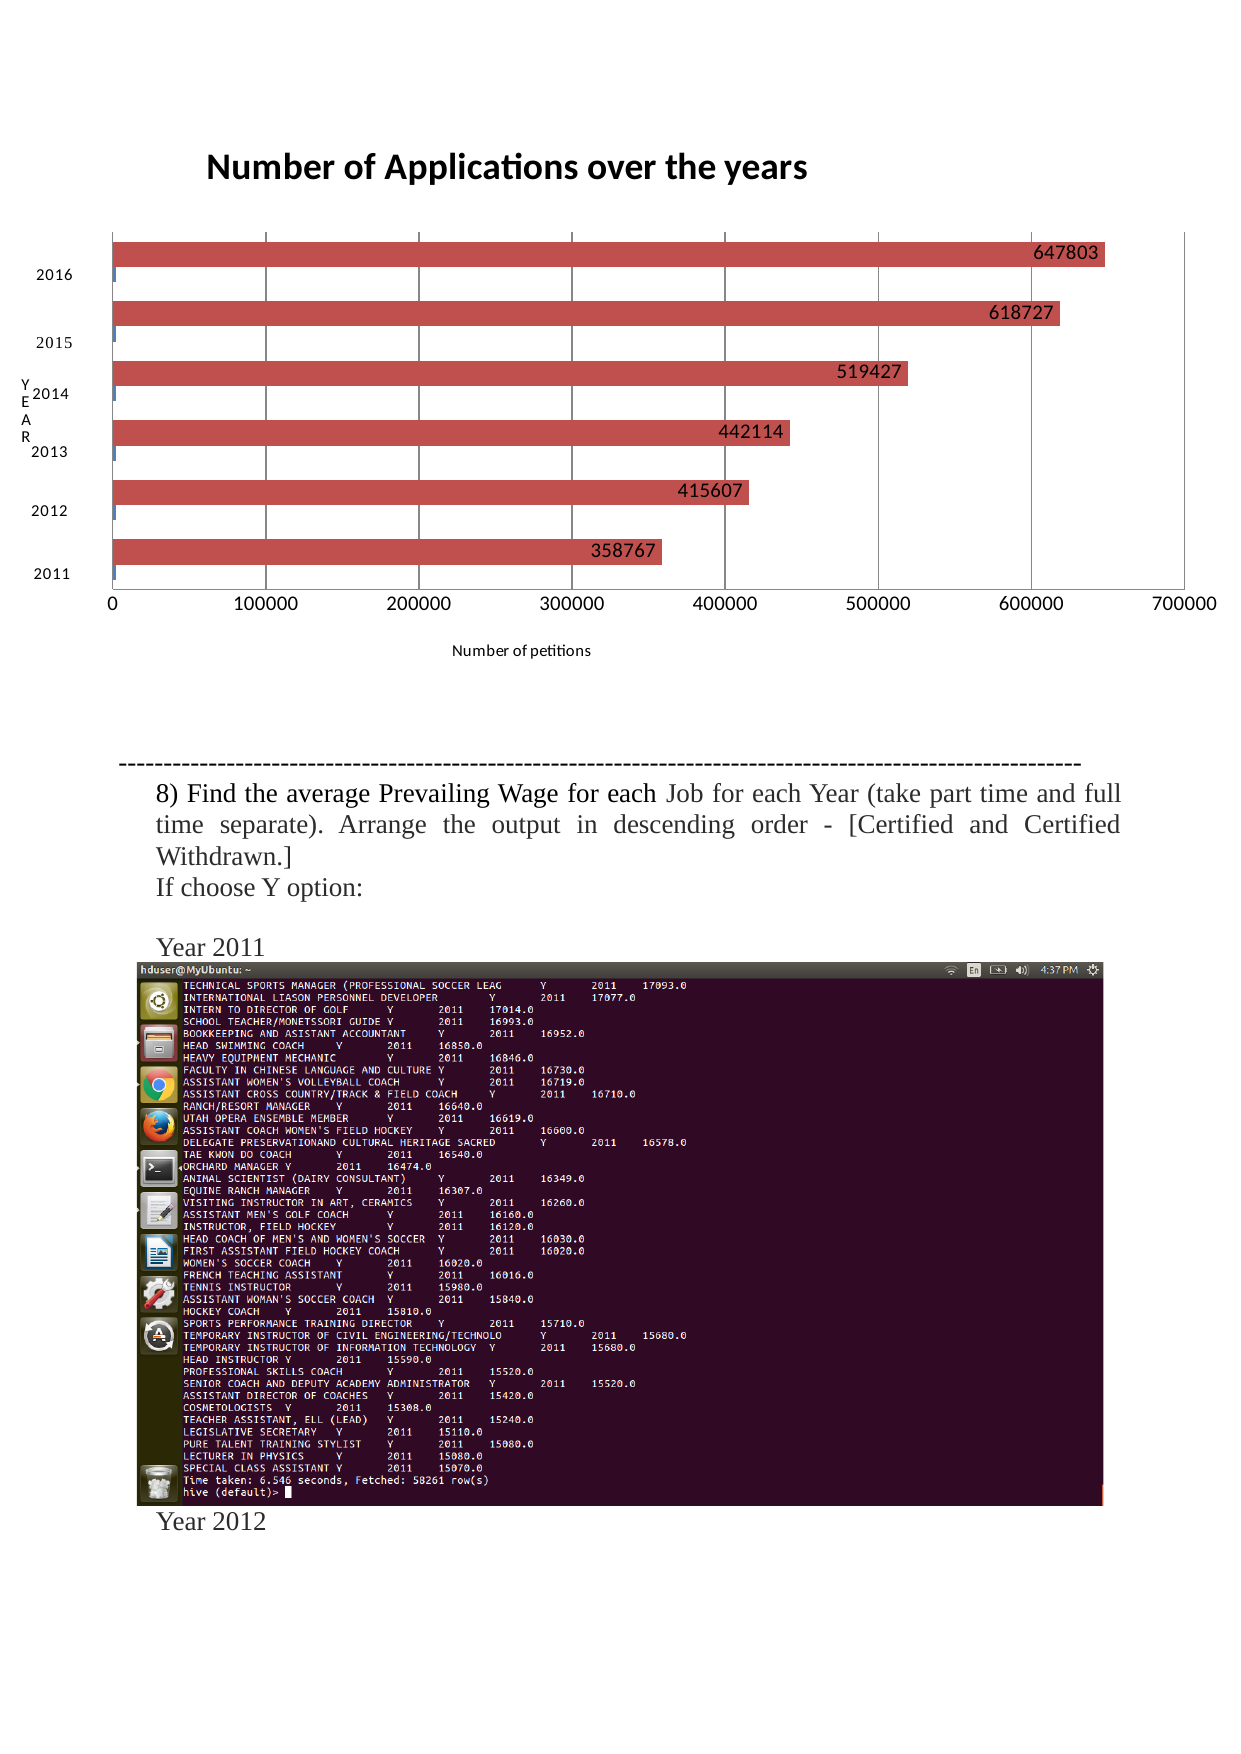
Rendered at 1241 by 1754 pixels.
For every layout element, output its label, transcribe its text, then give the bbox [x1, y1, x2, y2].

text Year 2012 [156, 1211, 1122, 1536]
text ----------------------------------------------------------------------------------------------------------- [118, 746, 1122, 777]
text If choose Y option: [156, 871, 1122, 902]
text 8) Find the average Prevailing Wage for each Job for each Year (take part time and full time separate). Arrange the output in descending order - [Certified and Certified Withdrawn.] [156, 777, 1122, 871]
picture [136, 962, 1104, 1506]
text Year 2011 [156, 931, 1122, 962]
